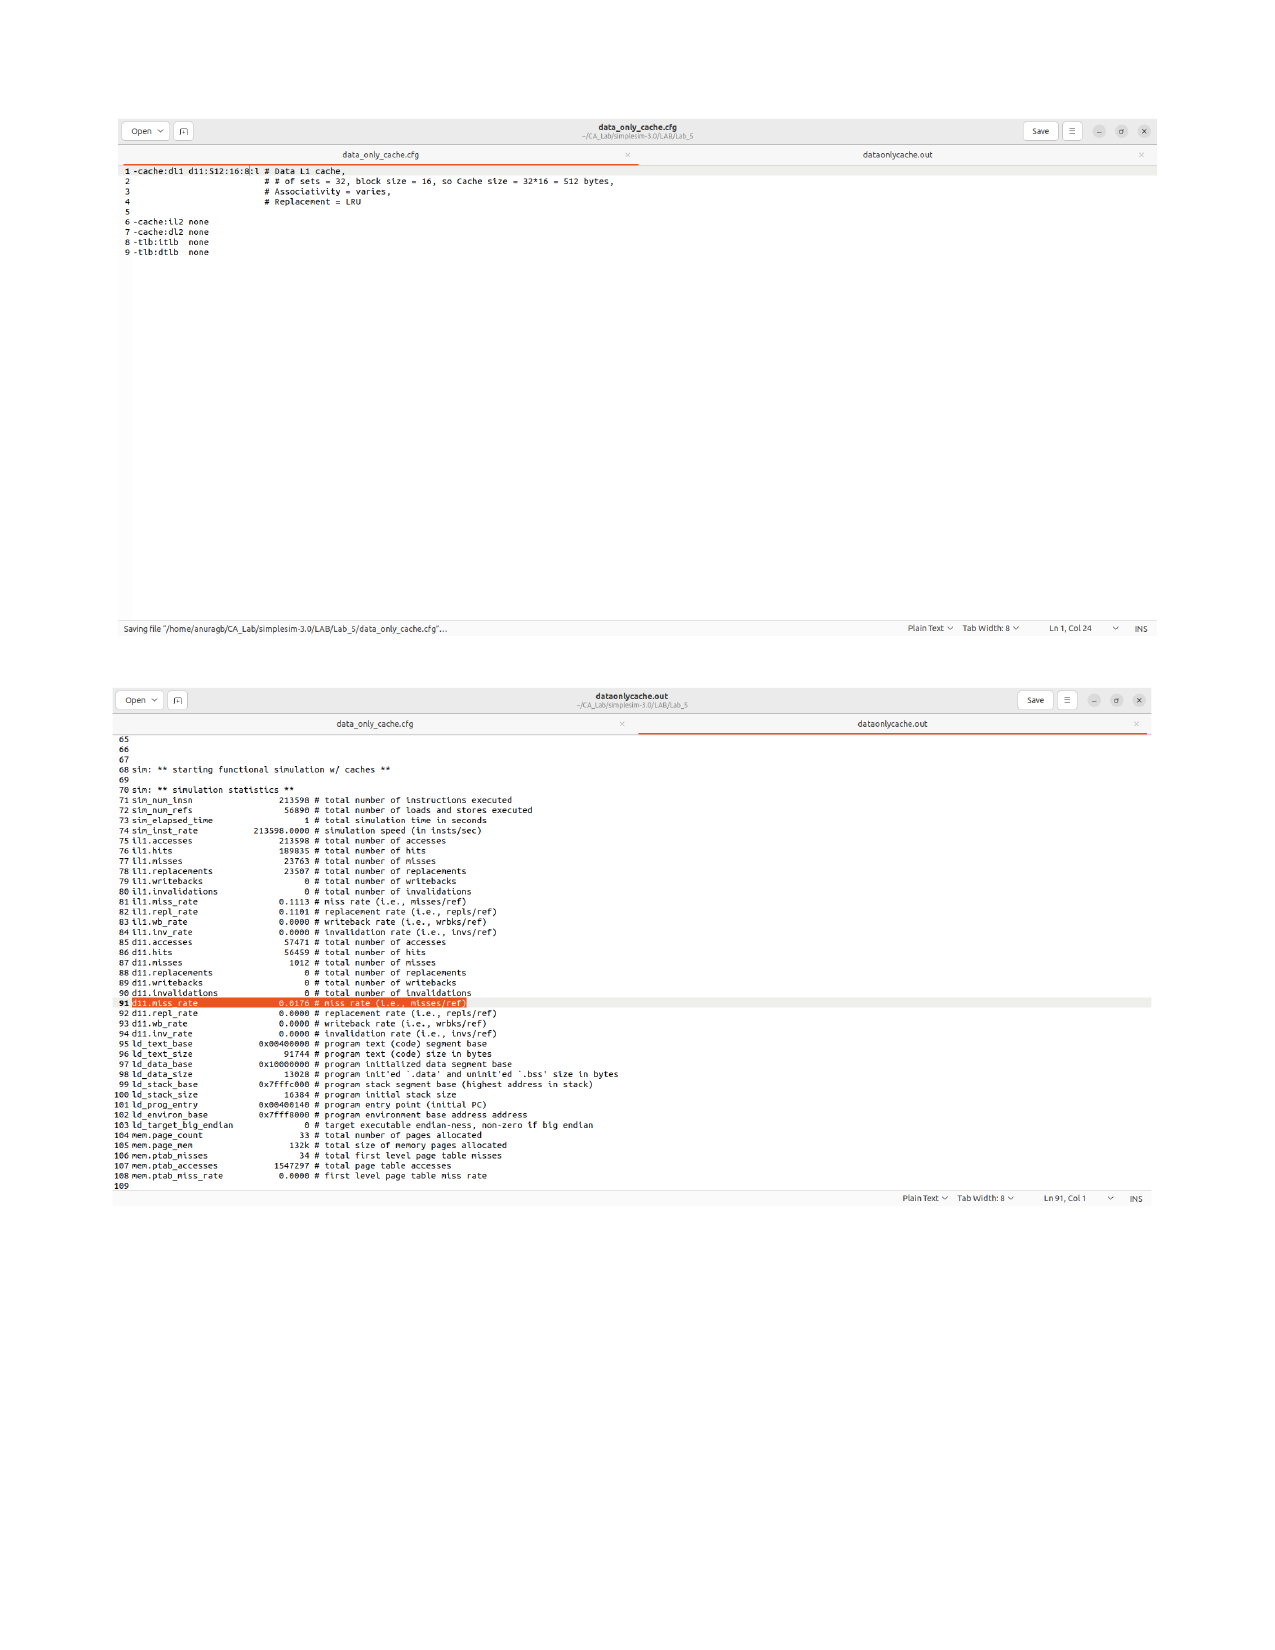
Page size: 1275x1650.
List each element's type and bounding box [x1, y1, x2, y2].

picture [118, 118, 1157, 636]
picture [112, 687, 1152, 1206]
